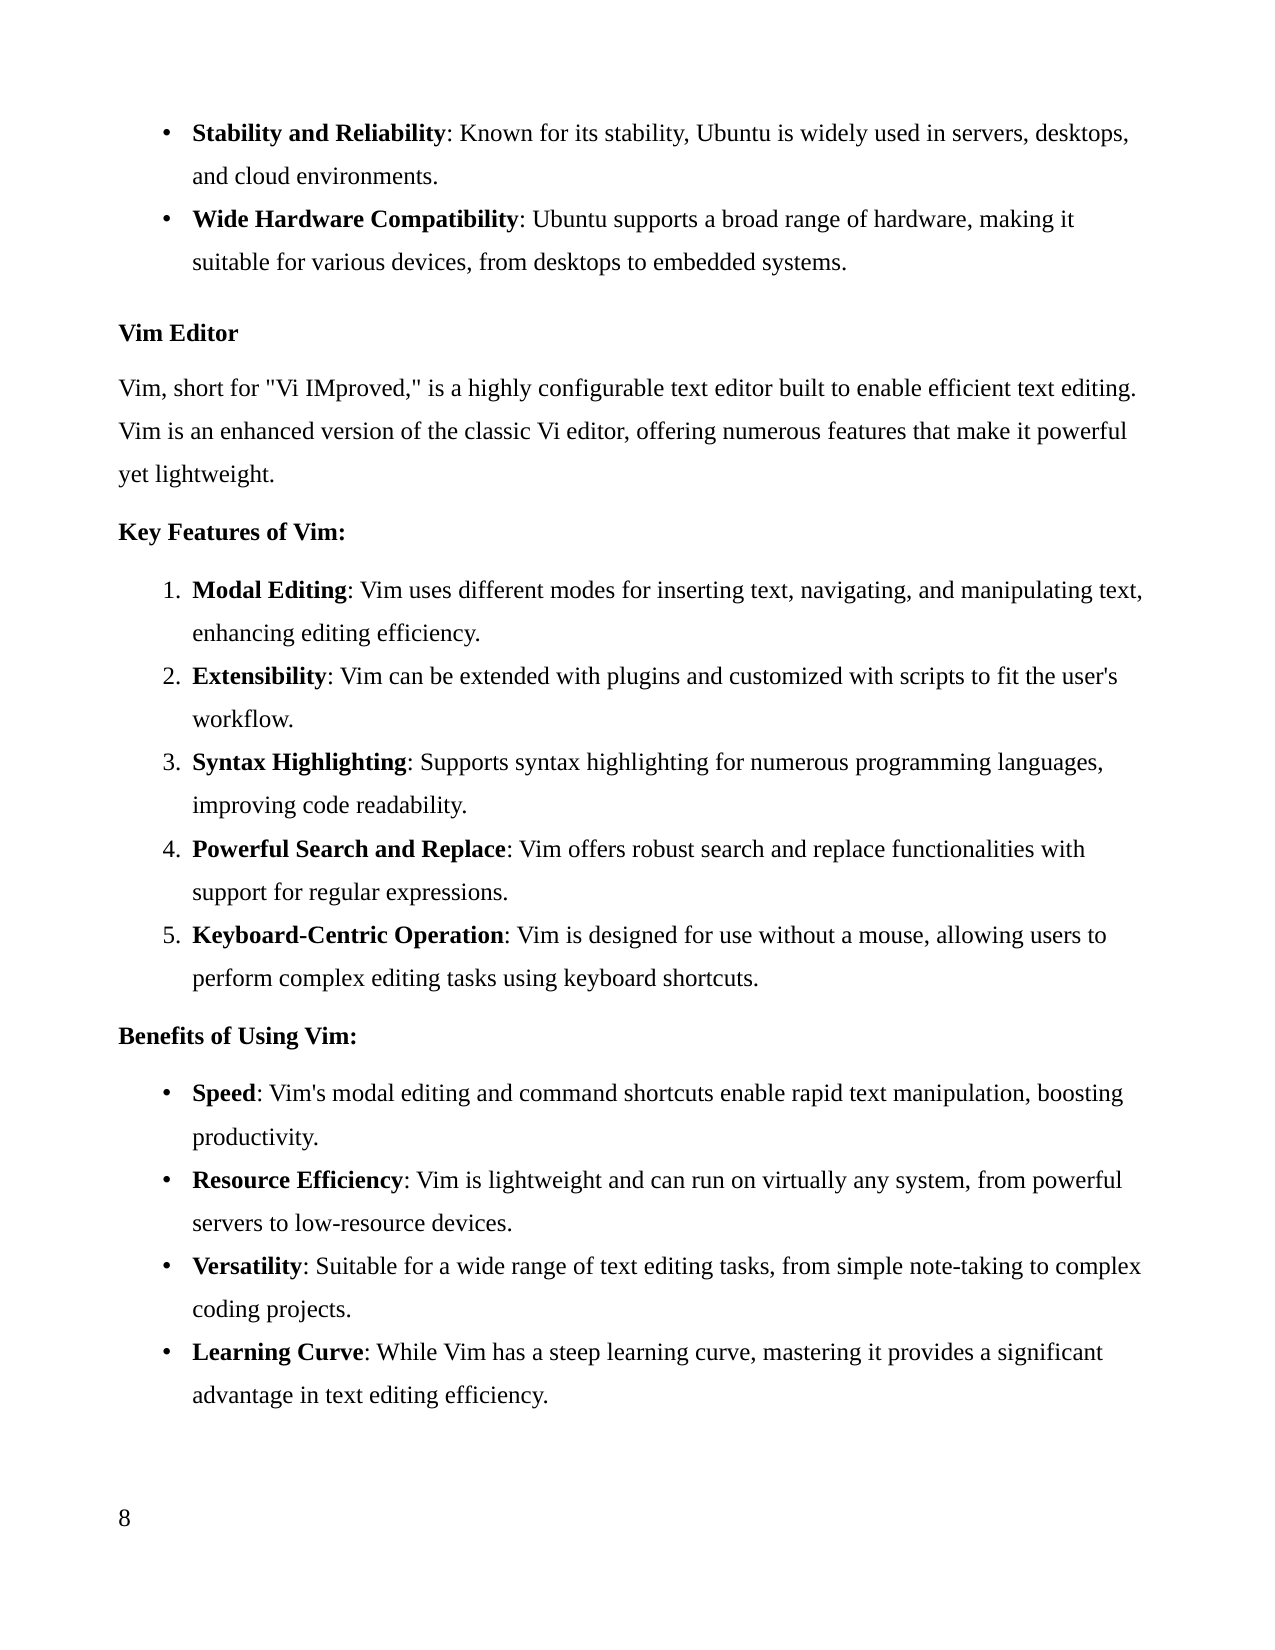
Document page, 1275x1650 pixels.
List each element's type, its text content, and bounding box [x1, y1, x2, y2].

list Resource Efficiency: Vim is lightweight and can run on virtually any system, from powerful servers to low-resource devices. [162, 1165, 1157, 1237]
subtitle Vim Editor [118, 318, 1157, 346]
list Learning Curve: While Vim has a steep learning curve, mastering it provides a significant advantage in text editing efficiency. [162, 1337, 1157, 1409]
list Modal Editing: Vim uses different modes for inserting text, navigating, and manipulating text, enhancing editing efficiency. [162, 575, 1157, 647]
text Benefits of Using Vim: [118, 1021, 1157, 1049]
text Key Features of Vim: [118, 517, 1157, 546]
list Keyboard-Centric Operation: Vim is designed for use without a mouse, allowing users to perform complex editing tasks using keyboard shortcuts. [162, 920, 1157, 992]
list Stability and Reliability: Known for its stability, Ubuntu is widely used in servers, desktops, and cloud environments. [162, 118, 1157, 190]
text Vim, short for "Vi IMproved," is a highly configurable text editor built to enable efficient text editing. Vim is an enhanced version of the classic Vi editor, offering numerous features that make it powerful yet lightweight. [118, 373, 1157, 488]
list Syntax Highlighting: Supports syntax highlighting for numerous programming languages, improving code readability. [162, 747, 1157, 819]
list Extensibility: Vim can be extended with plugins and customized with scripts to fit the user's workflow. [162, 661, 1157, 733]
list Versatility: Suitable for a wide range of text editing tasks, from simple note-taking to complex coding projects. [162, 1251, 1157, 1323]
list Powerful Search and Replace: Vim offers robust search and replace functionalities with support for regular expressions. [162, 834, 1157, 906]
list Wide Hardware Compatibility: Ubuntu supports a broad range of hardware, making it suitable for various devices, from desktops to embedded systems. [162, 204, 1157, 276]
list Speed: Vim's modal editing and command shortcuts enable rapid text manipulation, boosting productivity. [162, 1078, 1157, 1150]
